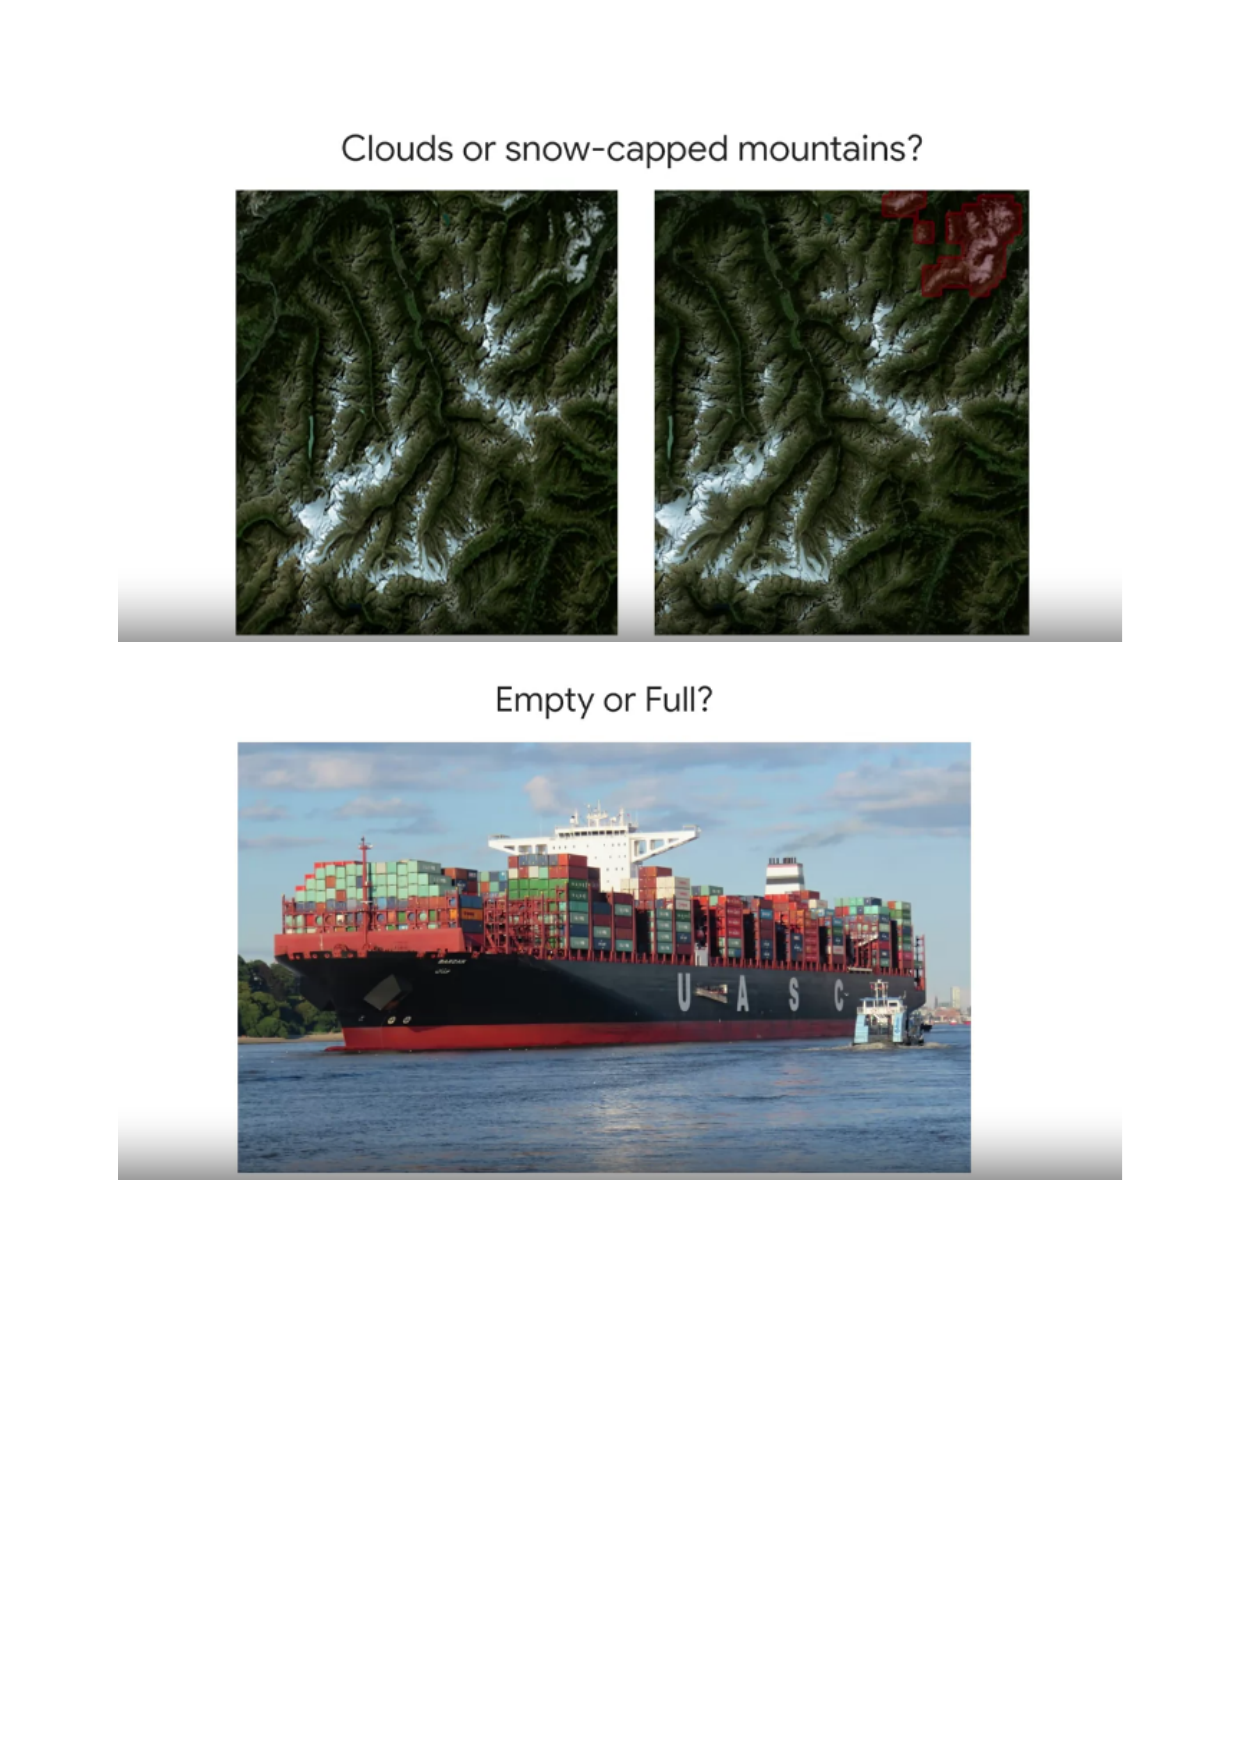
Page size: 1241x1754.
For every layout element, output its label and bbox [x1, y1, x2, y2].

picture [118, 118, 1123, 642]
picture [118, 670, 1123, 1180]
